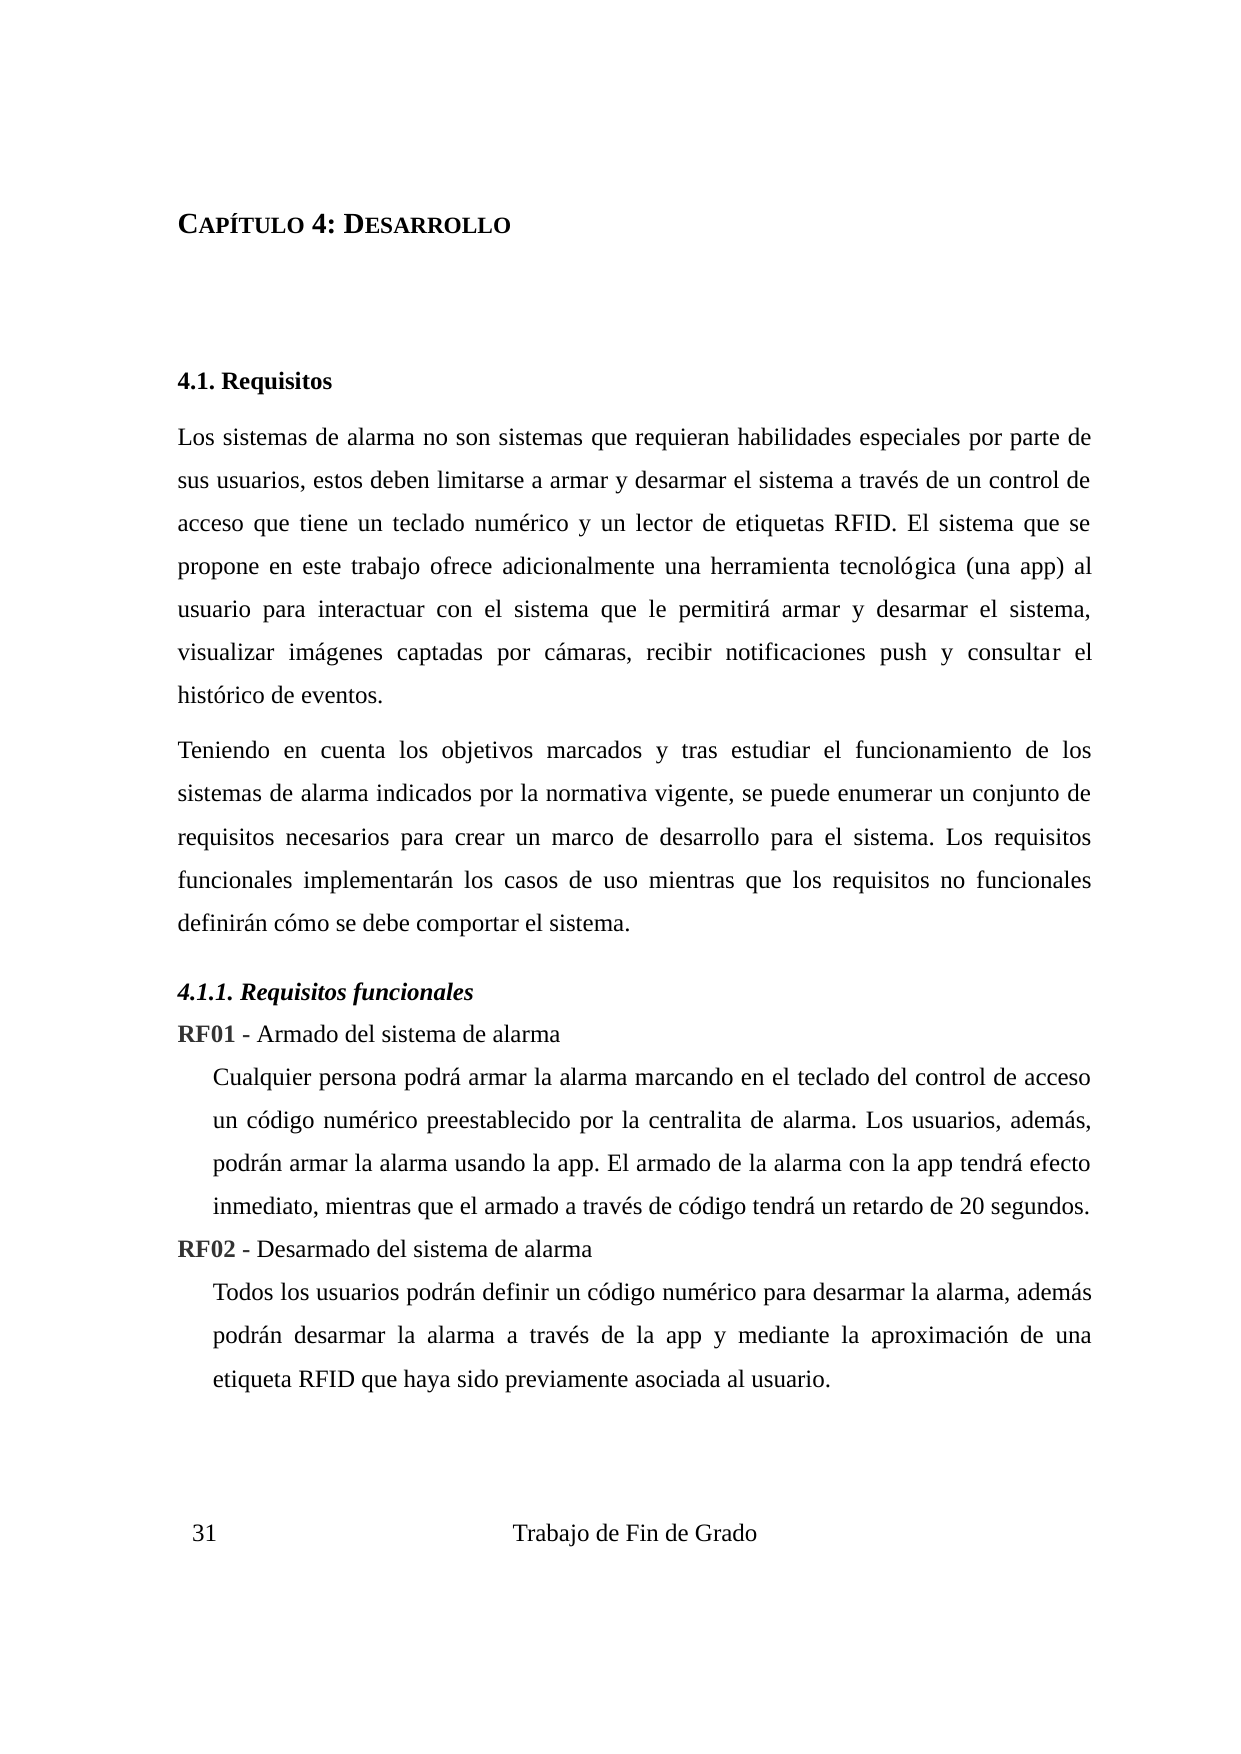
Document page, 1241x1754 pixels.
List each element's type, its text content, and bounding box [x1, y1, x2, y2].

text Teniendo en cuenta los objetivos marcados y tras estudiar el funcionamiento de los sistemas de alarma indicados por la normativa vigente, se puede enumerar un conjunto de requisitos necesarios para crear un marco de desarrollo para el sistema. Los requisitos funcionales implementarán los casos de uso mientras que los requisitos no funcionales definirán cómo se debe comportar el sistema. [177, 735, 1092, 937]
list Cualquier persona podrá armar la alarma marcando en el teclado del control de acceso un código numérico preestablecido por la centralita de alarma. Los usuarios, además, podrán armar la alarma usando la app. El armado de la alarma con la app tendrá efecto inmediato, mientras que el armado a través de código tendrá un retardo de 20 segundos. [177, 1062, 1092, 1220]
list Desarmado del sistema de alarma [177, 1234, 1092, 1263]
subtitle 4.1. Requisitos [177, 366, 1092, 395]
subtitle Capítulo 4: Desarrollo [177, 207, 1092, 240]
list Todos los usuarios podrán definir un código numérico para desarmar la alarma, además podrán desarmar la alarma a través de la app y mediante la aproximación de una etiqueta RFID que haya sido previamente asociada al usuario. [177, 1277, 1092, 1392]
text Los sistemas de alarma no son sistemas que requieran habilidades especiales por parte de sus usuarios, estos deben limitarse a armar y desarmar el sistema a través de un control de acceso que tiene un teclado numérico y un lector de etiquetas RFID. El sistema que se propone en este trabajo ofrece adicionalmente una herramienta tecnológica (una app) al usuario para interactuar con el sistema que le permitirá armar y desarmar el sistema, visualizar imágenes captadas por cámaras, recibir notificaciones push y consultar el histórico de eventos. [177, 422, 1092, 709]
list Armado del sistema de alarma [177, 1019, 1092, 1047]
subtitle 4.1.1. Requisitos funcionales [177, 977, 1092, 1006]
